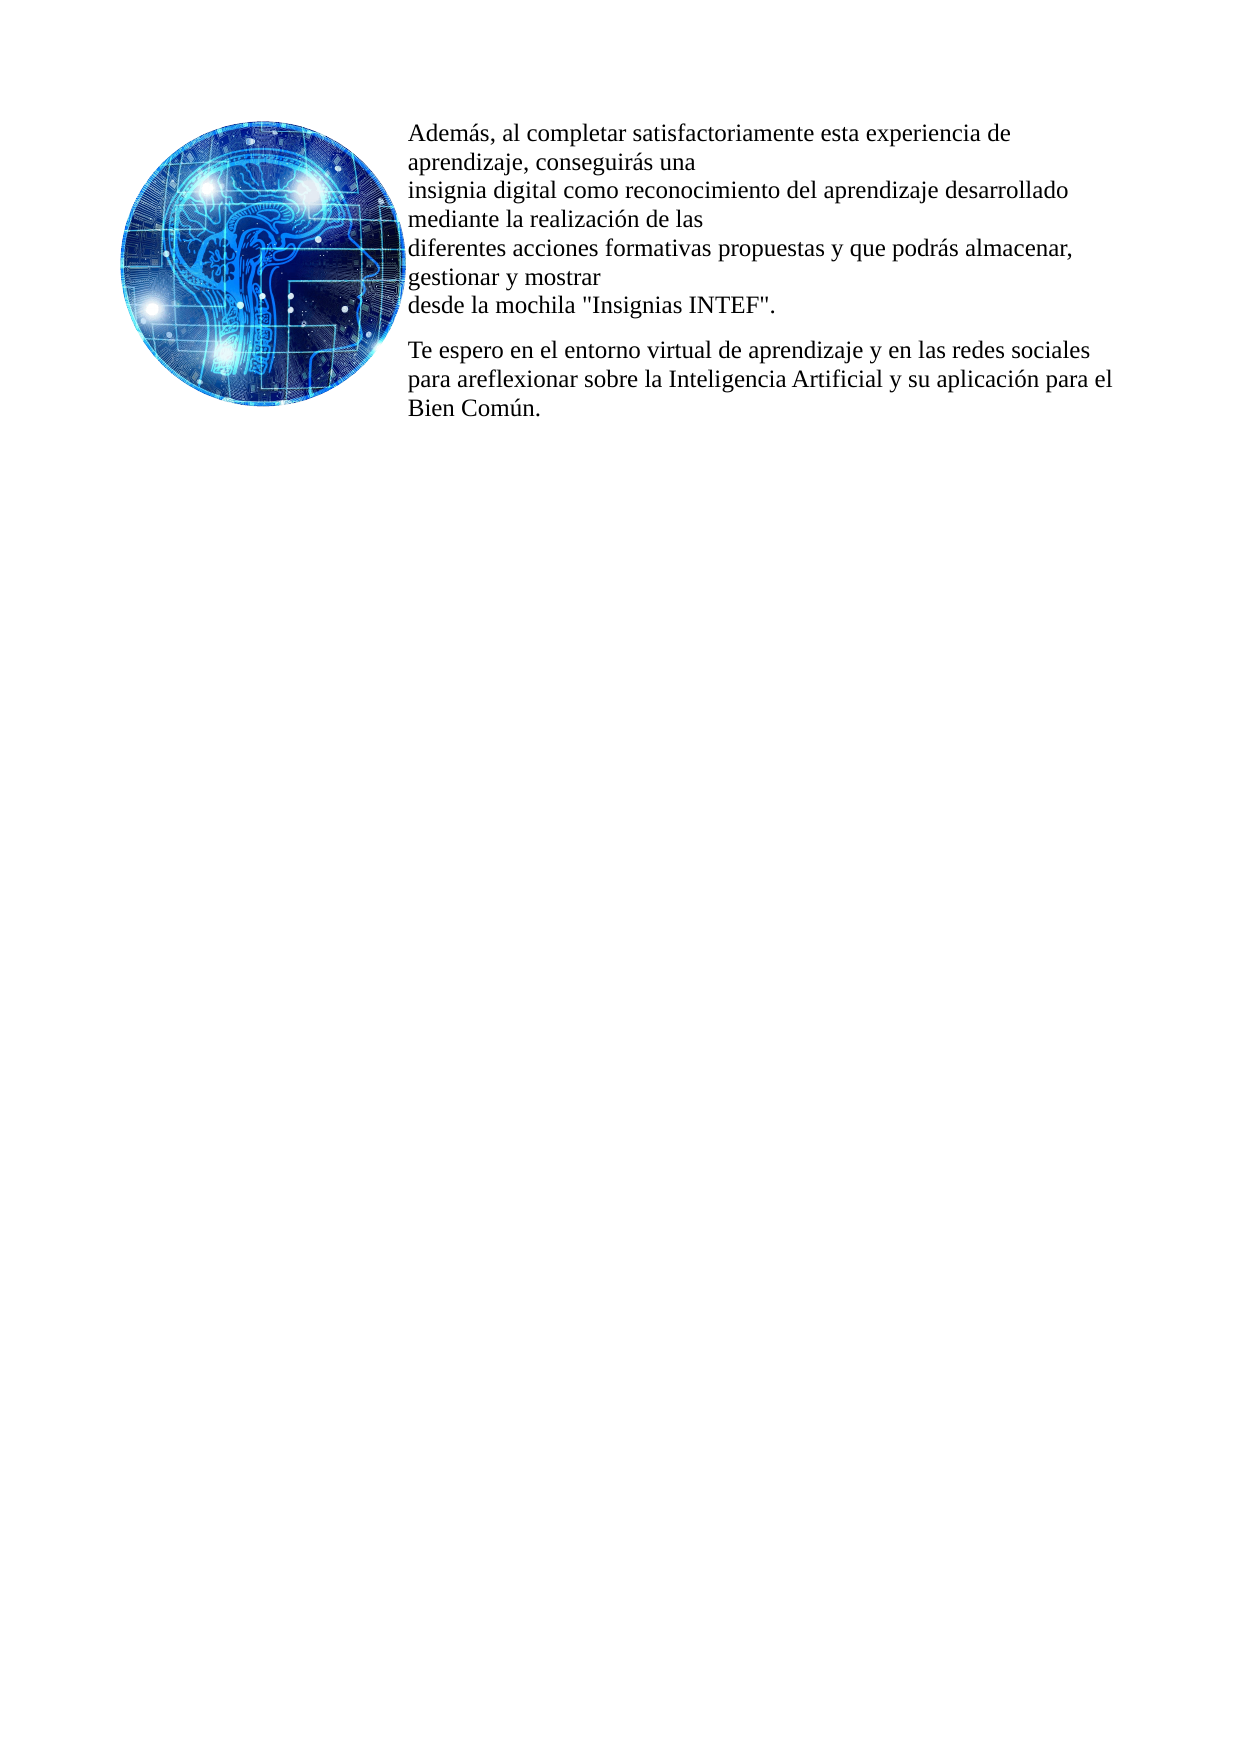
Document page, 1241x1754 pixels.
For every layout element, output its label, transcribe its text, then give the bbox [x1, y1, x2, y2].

table_cell Además, al completar satisfactoriamente esta experiencia de aprendizaje, conseguirás una insignia digital como reconocimiento del aprendizaje desarrollado mediante la realización de las diferentes acciones formativas propuestas y que podrás almacenar, gestionar y mostrar desde la mochila "Insignias INTEF". [408, 118, 1122, 319]
table_cell [118, 409, 408, 437]
picture [118, 118, 408, 409]
table_cell Te espero en el entorno virtual de aprendizaje y en las redes sociales para areflexionar sobre la Inteligencia Artificial y su aplicación para el Bien Común. [408, 319, 1122, 437]
